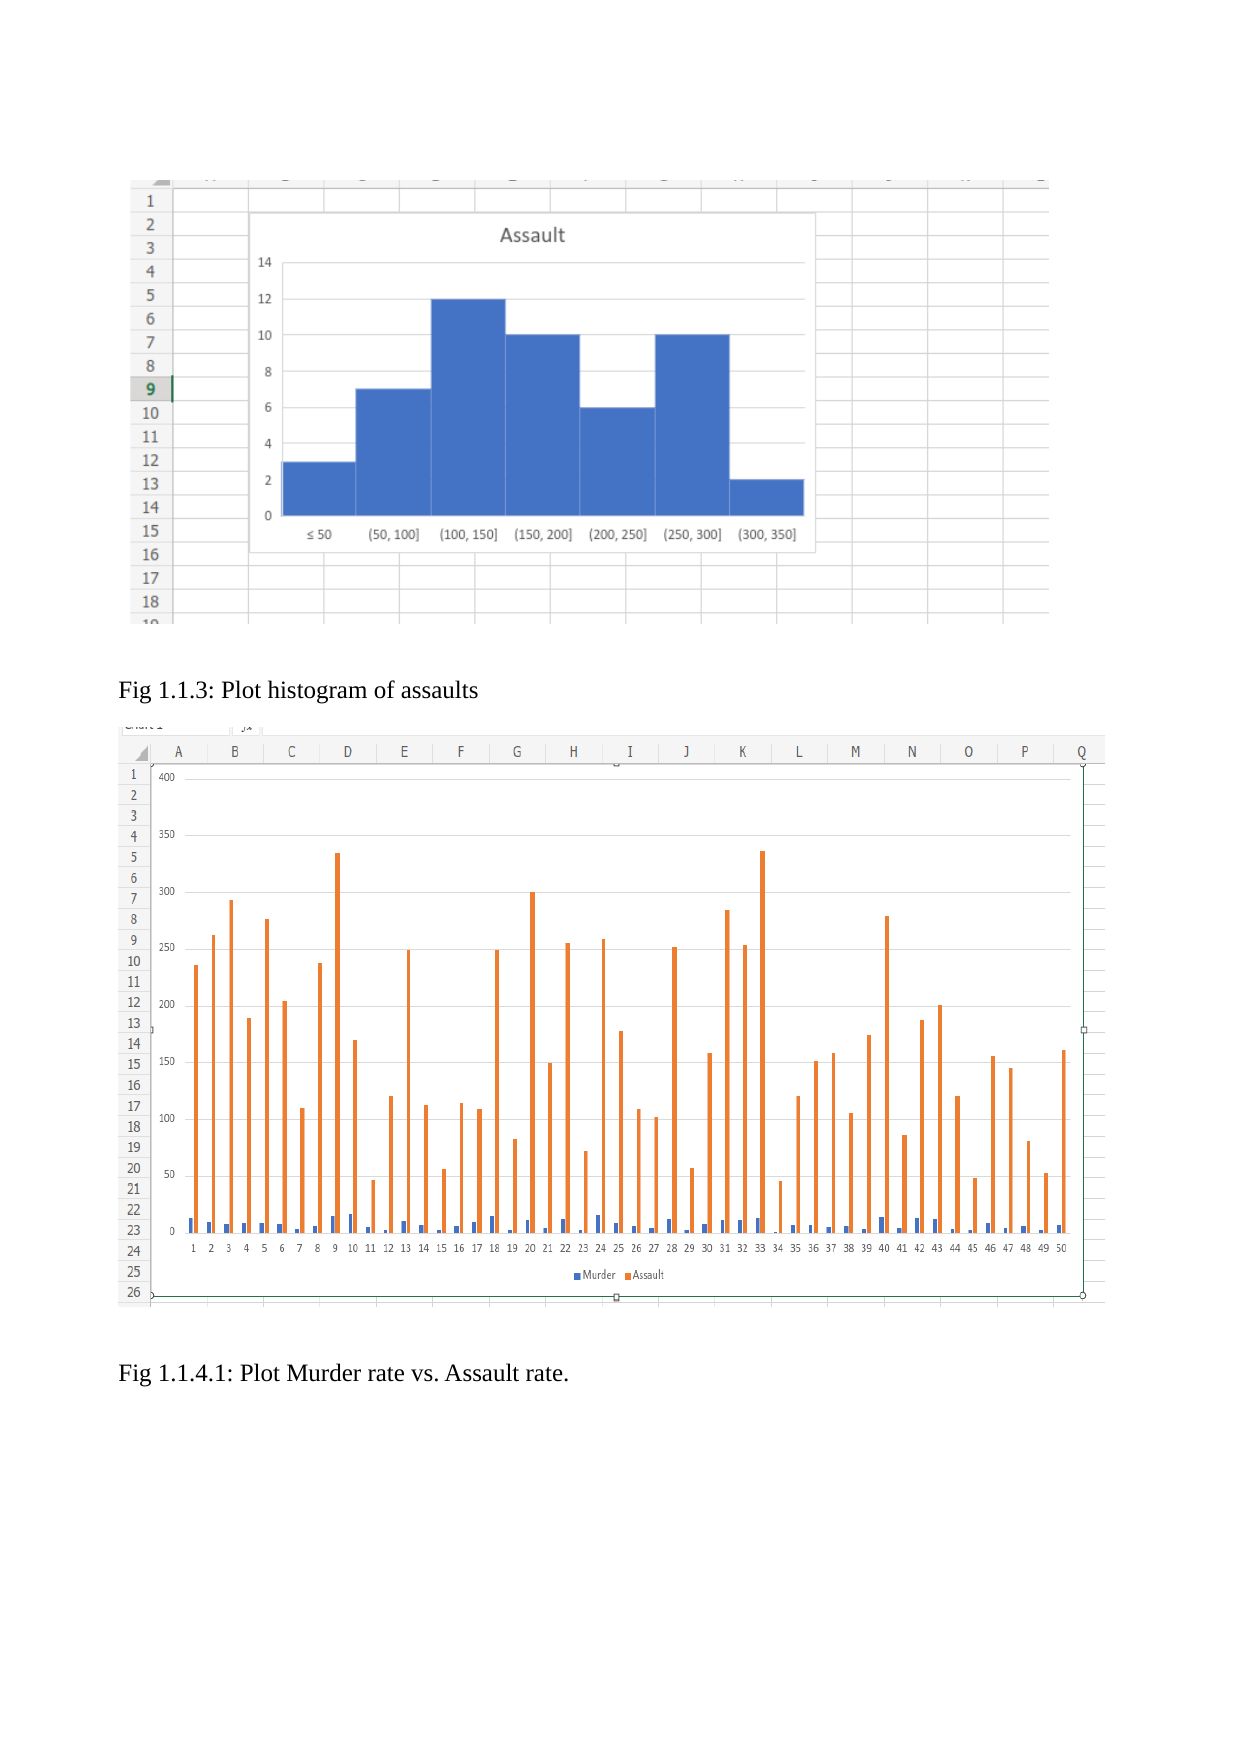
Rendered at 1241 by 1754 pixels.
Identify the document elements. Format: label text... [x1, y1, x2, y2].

text Fig 1.1.4.1: Plot Murder rate vs. Assault rate. [118, 1358, 1122, 1387]
text Fig 1.1.3: Plot histogram of assaults [118, 676, 1122, 704]
